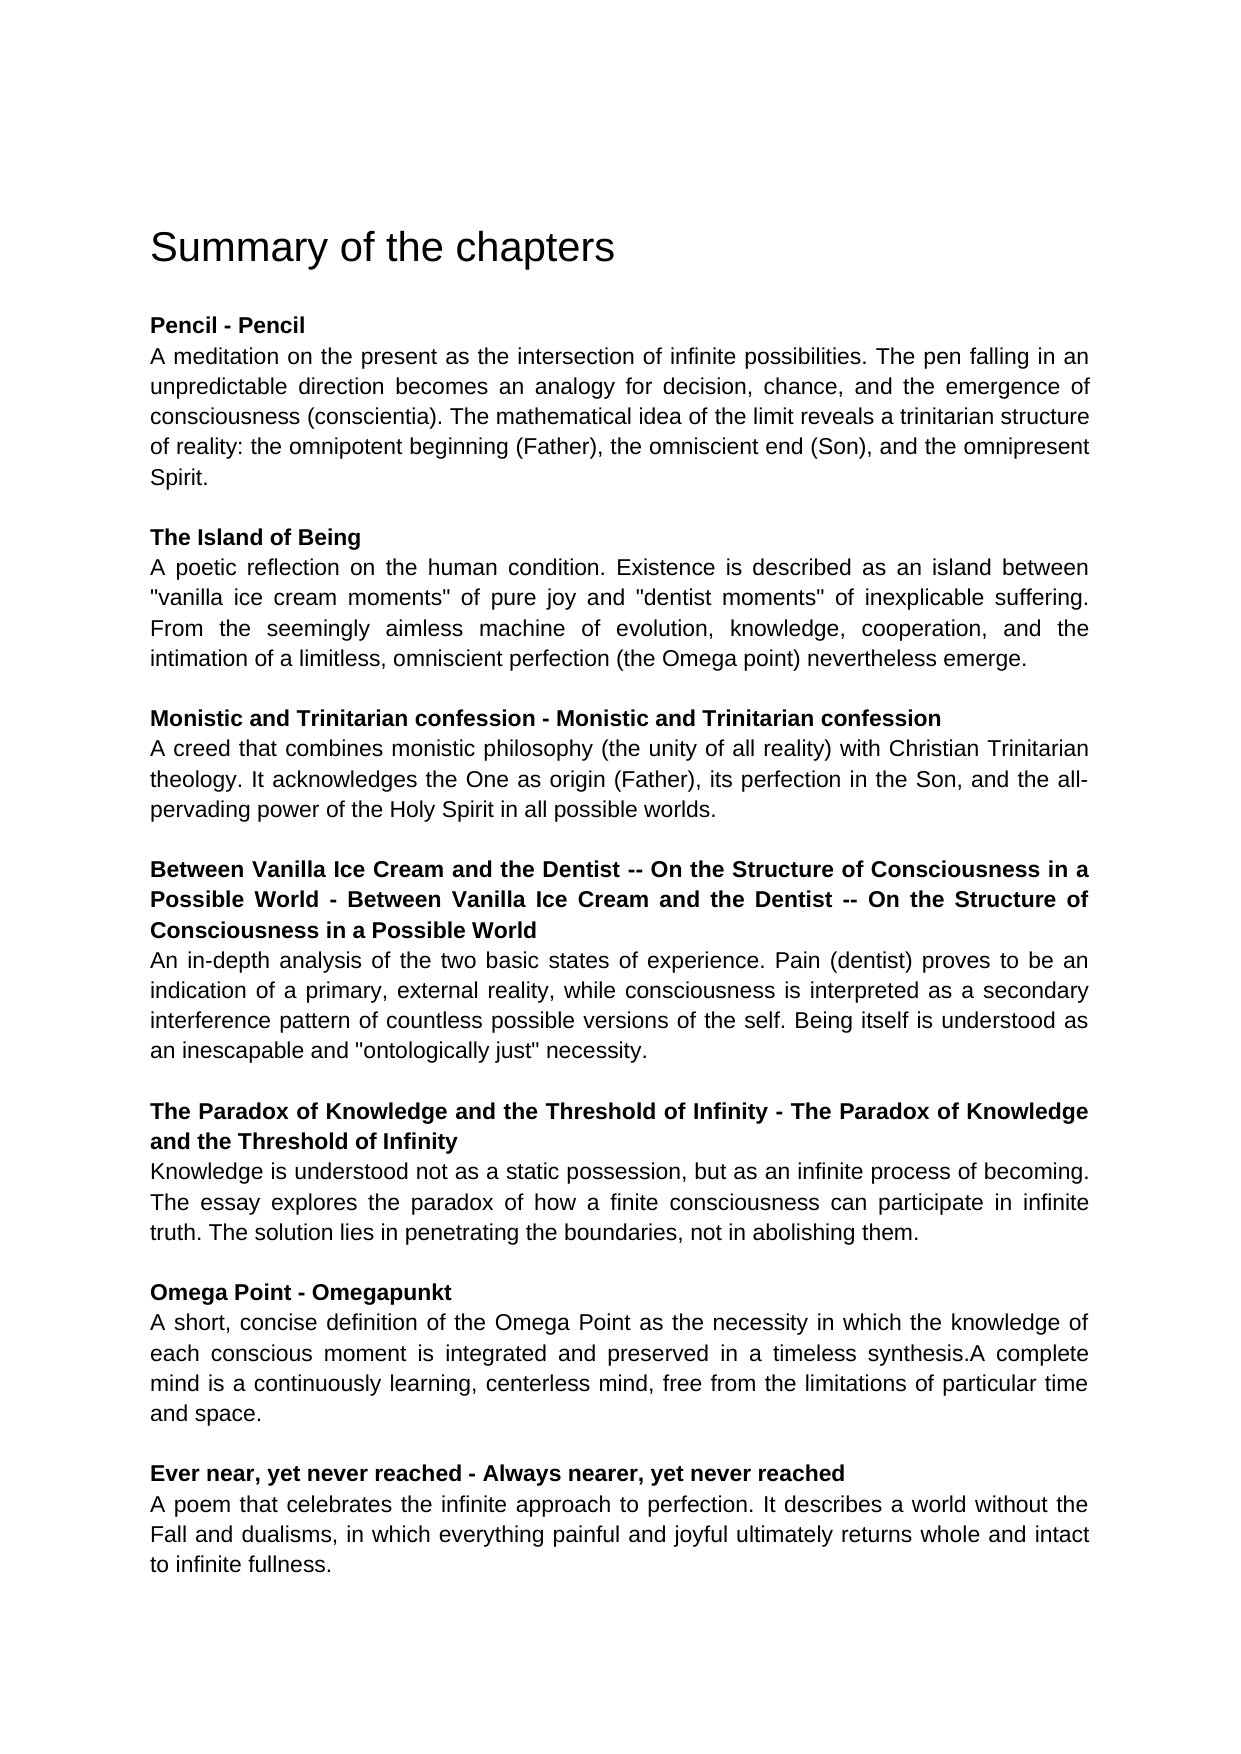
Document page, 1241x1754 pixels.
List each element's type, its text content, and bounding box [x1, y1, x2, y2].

text Pencil - Pencil [150, 312, 1090, 339]
text The Paradox of Knowledge and the Threshold of Infinity - The Paradox of Knowledge and the Threshold of Infinity [150, 1098, 1090, 1154]
text A short, concise definition of the Omega Point as the necessity in which the knowledge of each conscious moment is integrated and preserved in a timeless synthesis.A complete mind is a continuously learning, centerless mind, free from the limitations of particular time and space. [150, 1309, 1090, 1426]
text A meditation on the present as the intersection of infinite possibilities. The pen falling in an unpredictable direction becomes an analogy for decision, chance, and the emergence of consciousness (conscientia). The mathematical idea of ​​the limit reveals a trinitarian structure of reality: the omnipotent beginning (Father), the omniscient end (Son), and the omnipresent Spirit. [150, 343, 1090, 490]
subtitle Summary of the chapters [150, 222, 1090, 270]
text Ever near, yet never reached - Always nearer, yet never reached [150, 1460, 1090, 1487]
text Knowledge is understood not as a static possession, but as an infinite process of becoming. The essay explores the paradox of how a finite consciousness can participate in infinite truth. The solution lies in penetrating the boundaries, not in abolishing them. [150, 1158, 1090, 1245]
text A creed that combines monistic philosophy (the unity of all reality) with Christian Trinitarian theology. It acknowledges the One as origin (Father), its perfection in the Son, and the all-pervading power of the Holy Spirit in all possible worlds. [150, 735, 1090, 822]
text A poetic reflection on the human condition. Existence is described as an island between "vanilla ice cream moments" of pure joy and "dentist moments" of inexplicable suffering. From the seemingly aimless machine of evolution, knowledge, cooperation, and the intimation of a limitless, omniscient perfection (the Omega point) nevertheless emerge. [150, 554, 1090, 671]
text A poem that celebrates the infinite approach to perfection. It describes a world without the Fall and dualisms, in which everything painful and joyful ultimately returns whole and intact to infinite fullness. [150, 1491, 1090, 1577]
text Omega Point - Omegapunkt [150, 1279, 1090, 1306]
text Monistic and Trinitarian confession - Monistic and Trinitarian confession [150, 705, 1090, 732]
text Between Vanilla Ice Cream and the Dentist -- On the Structure of Consciousness in a Possible World - Between Vanilla Ice Cream and the Dentist -- On the Structure of Consciousness in a Possible World [150, 856, 1090, 943]
text An in-depth analysis of the two basic states of experience. Pain (dentist) proves to be an indication of a primary, external reality, while consciousness is interpreted as a secondary interference pattern of countless possible versions of the self. Being itself is understood as an inescapable and "ontologically just" necessity. [150, 947, 1090, 1064]
text The Island of Being [150, 524, 1090, 550]
